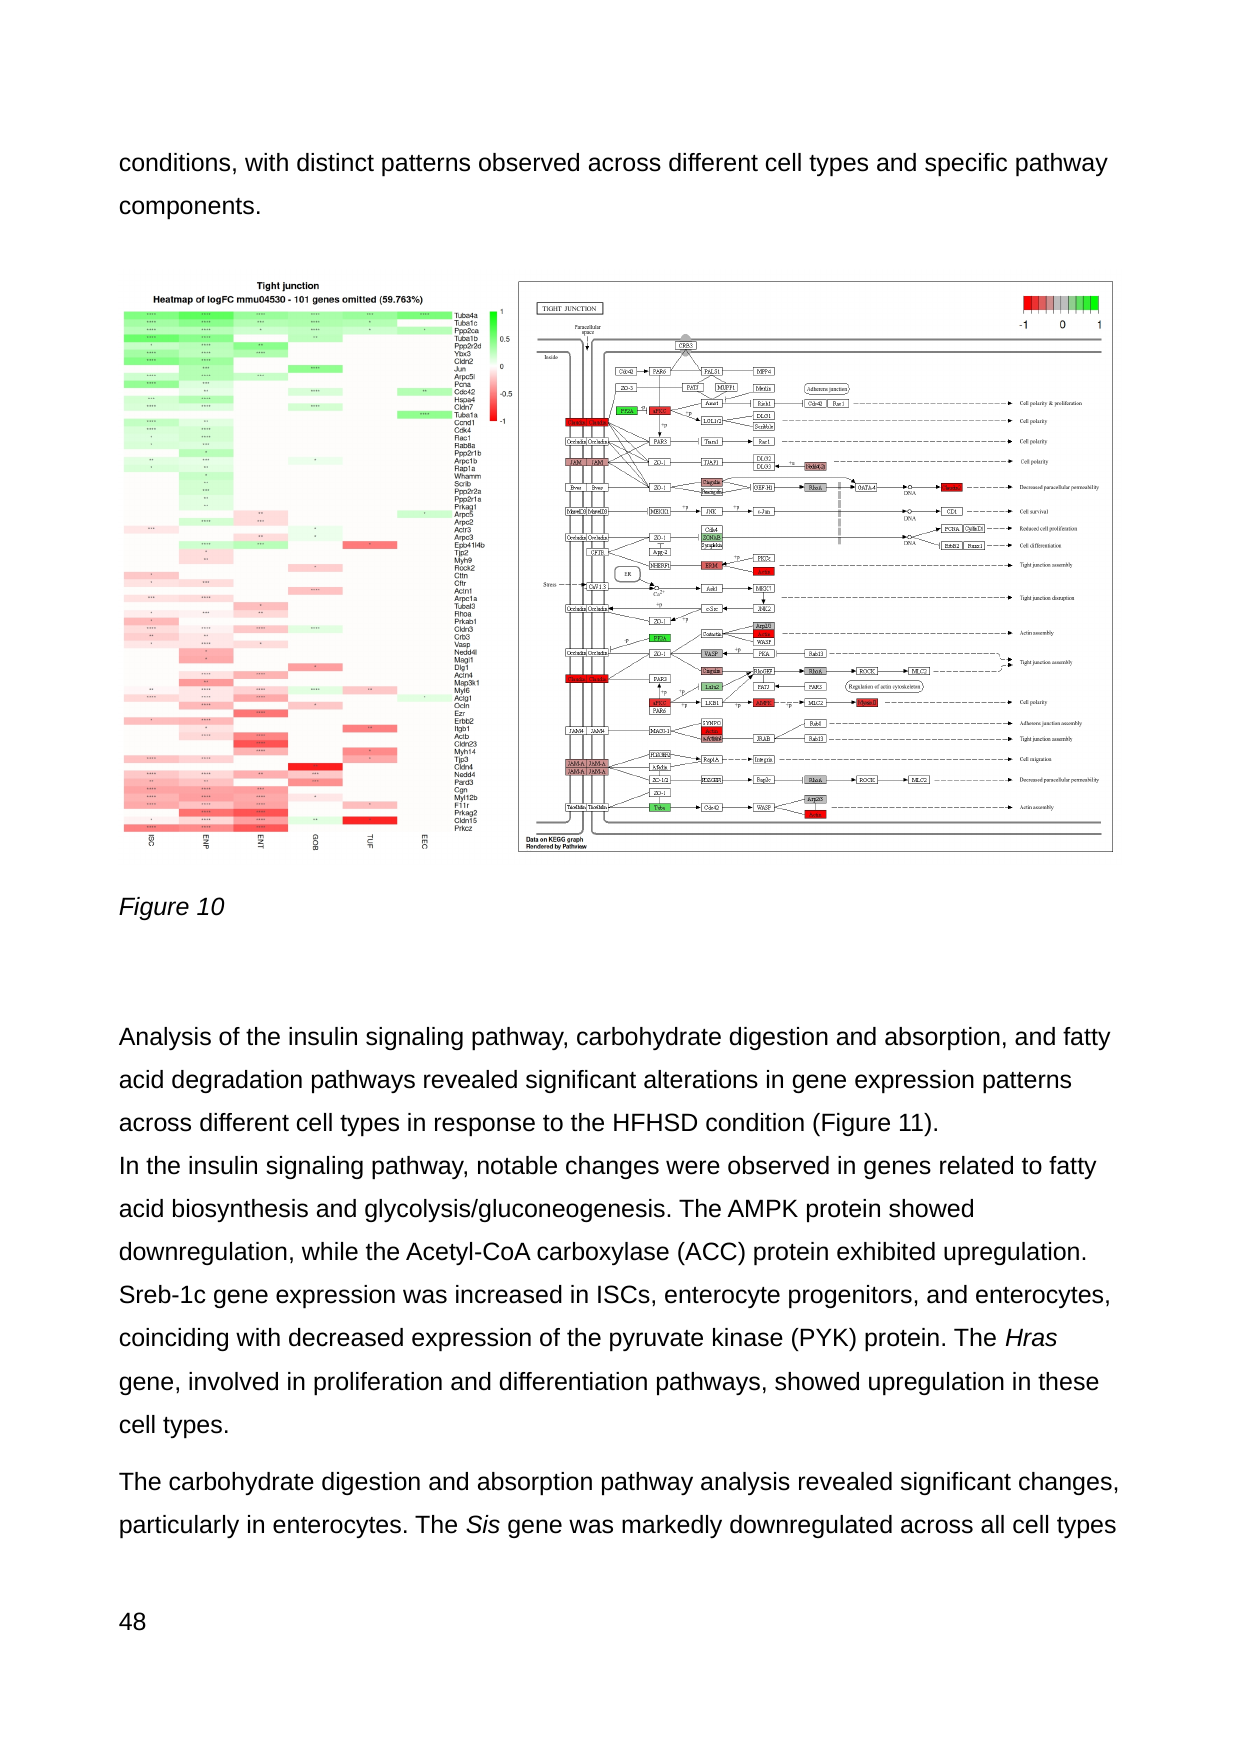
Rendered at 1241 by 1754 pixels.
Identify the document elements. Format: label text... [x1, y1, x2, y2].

text conditions, with distinct patterns observed across different cell types and specific pathway components. [118, 148, 1122, 219]
text Figure 10 [118, 865, 1122, 921]
text The carbohydrate digestion and absorption pathway analysis revealed significant changes, particularly in enterocytes. The Sis gene was markedly downregulated across all cell types [118, 1467, 1122, 1539]
text Analysis of the insulin signaling pathway, carbohydrate digestion and absorption, and fatty acid degradation pathways revealed significant alterations in gene expression patterns across different cell types in response to the HFHSD condition (Figure 11). [118, 1022, 1122, 1137]
text In the insulin signaling pathway, notable changes were observed in genes related to fatty acid biosynthesis and glycolysis/gluconeogenesis. The AMPK protein showed downregulation, while the Acetyl-CoA carboxylase (ACC) protein exhibited upregulation. Sreb-1c gene expression was increased in ISCs, enterocyte progenitors, and enterocytes, coinciding with decreased expression of the pyruvate kinase (PYK) protein. The Hras gene, involved in proliferation and differentiation pathways, showed upregulation in these cell types. [118, 1151, 1122, 1438]
picture [118, 269, 1122, 865]
